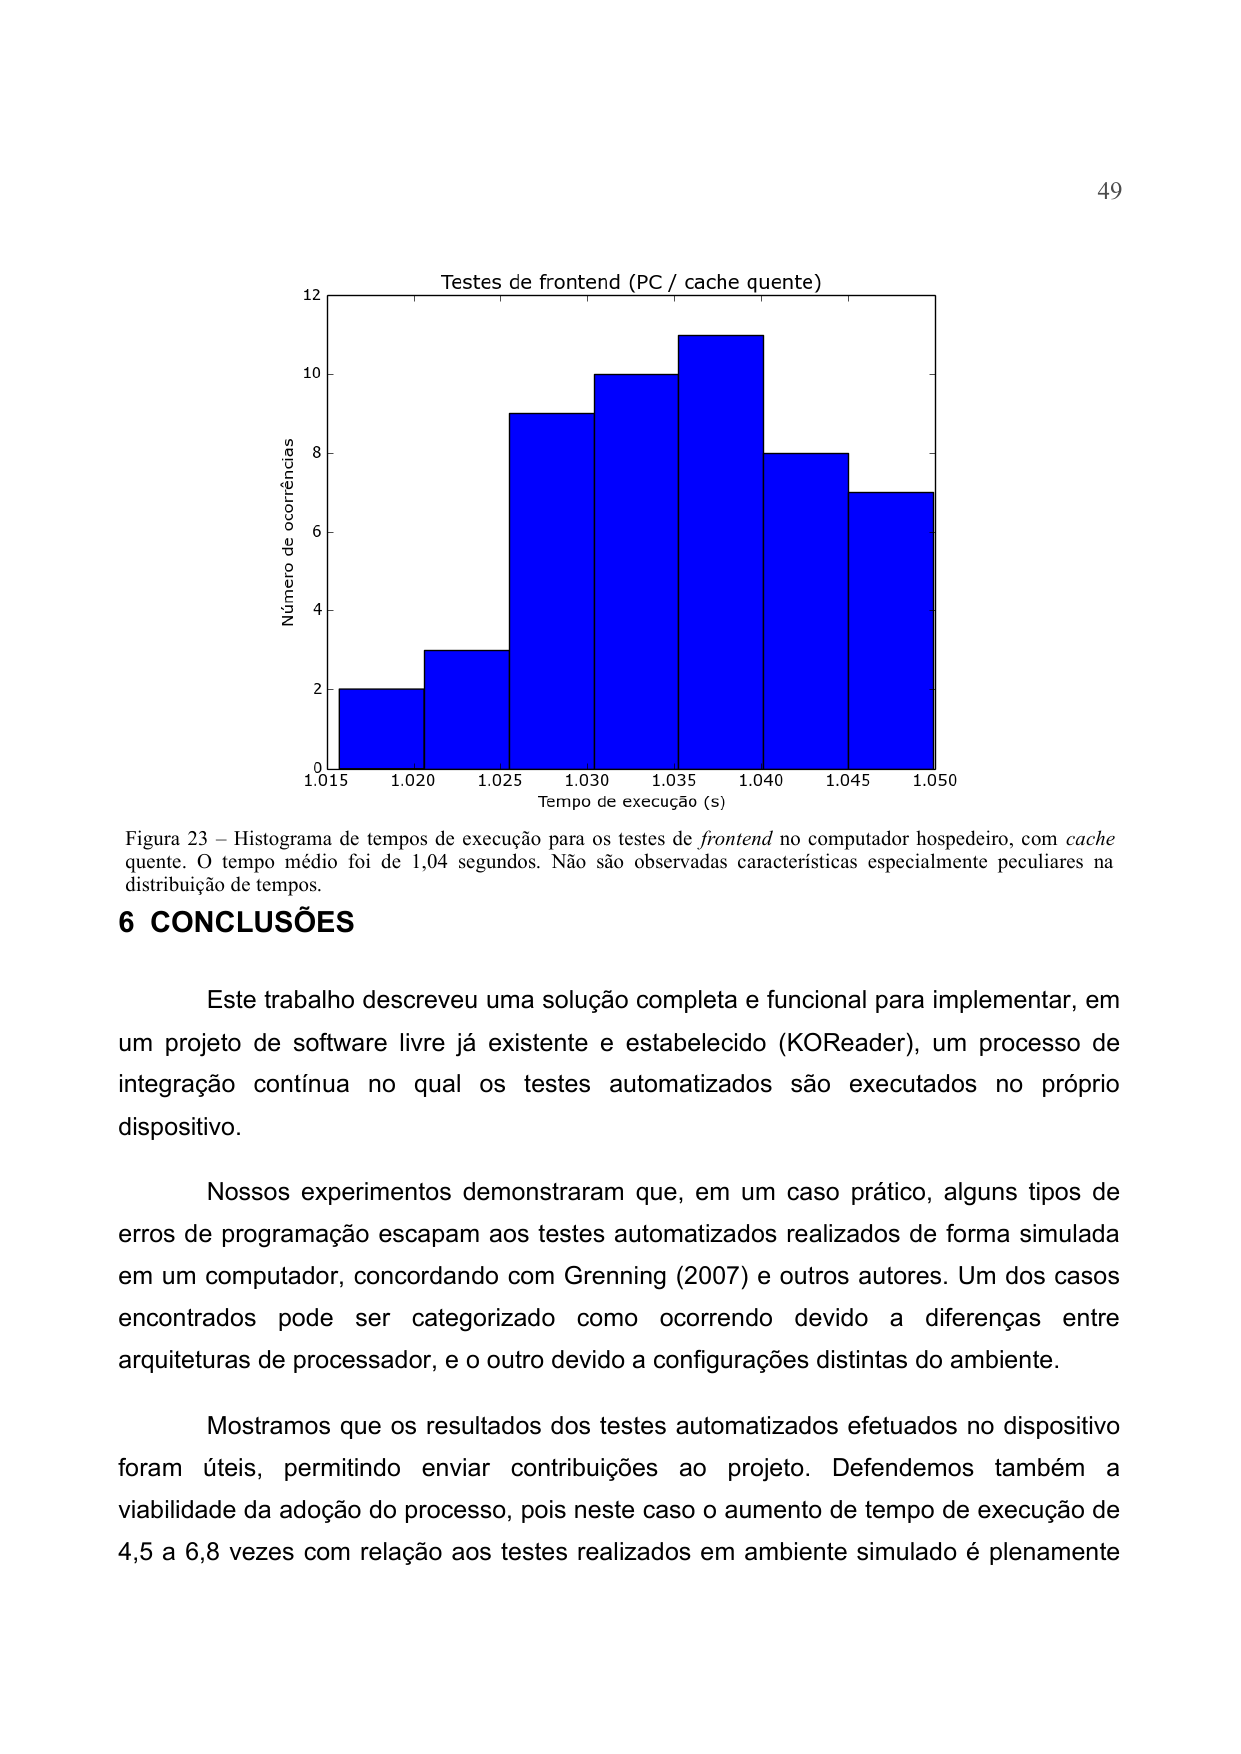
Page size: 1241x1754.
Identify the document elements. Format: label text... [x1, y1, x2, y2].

text Nossos experimentos demonstraram que, em um caso prático, alguns tipos de erros de programação escapam aos testes automatizados realizados de forma simulada em um computador, concordando com Grenning (2007) e outros autores. Um dos casos encontrados pode ser categorizado como ocorrendo devido a diferenças entre arquiteturas de processador, e o outro devido a configurações distintas do ambiente. [118, 1178, 1122, 1374]
picture [228, 236, 1013, 827]
text Este trabalho descreveu uma solução completa e funcional para implementar, em um projeto de software livre já existente e estabelecido (KOReader), um processo de integração contínua no qual os testes automatizados são executados no próprio dispositivo. [118, 986, 1122, 1140]
subtitle CONCLUSÕES [118, 282, 1122, 938]
text Figura 23 – Histograma de tempos de execução para os testes de frontend no computador hospedeiro, com cache quente. O tempo médio foi de 1,04 segundos. Não são observadas características especialmente peculiares na distribuição de tempos. [125, 249, 1115, 896]
text Mostramos que os resultados dos testes automatizados efetuados no dispositivo foram úteis, permitindo enviar contribuições ao projeto. Defendemos também a viabilidade da adoção do processo, pois neste caso o aumento de tempo de execução de 4,5 a 6,8 vezes com relação aos testes realizados em ambiente simulado é plenamente [118, 1412, 1122, 1566]
text Os demais histogramas, apresentados nas figuras 19, 20, 22 e 23, não apresentam características visuais especialmente peculiares, pelo que consideramos que os dados de valor médio e desvio padrão da Tabela 4 são capazes, por si só, de representar de forma bastante completa os resultados de tais experimentos. [125, 896, 1115, 906]
